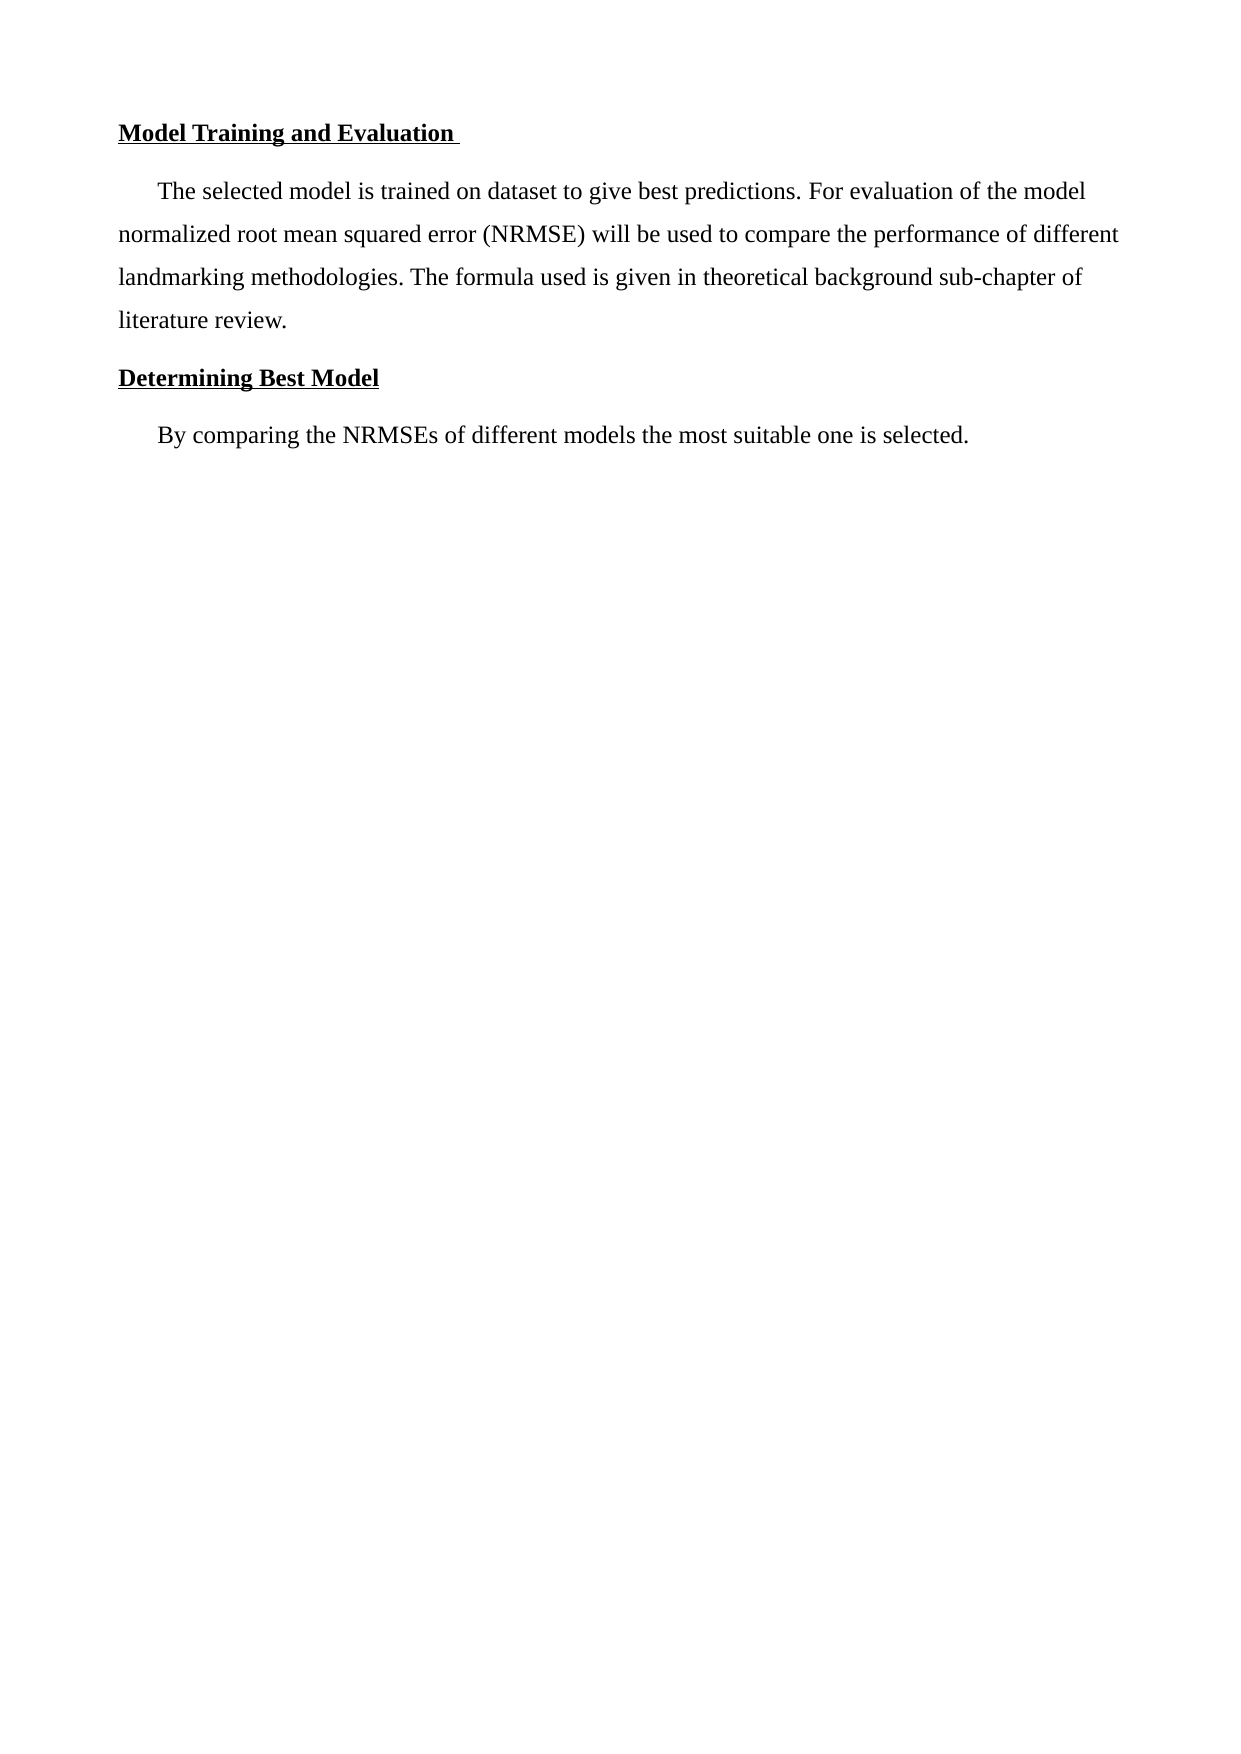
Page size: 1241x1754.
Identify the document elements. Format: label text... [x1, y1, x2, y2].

text Model Training and Evaluation [118, 118, 1122, 147]
text By comparing the NRMSEs of different models the most suitable one is selected. [118, 421, 1122, 449]
text Determining Best Model [118, 363, 1122, 392]
text The selected model is trained on dataset to give best predictions. For evaluation of the model normalized root mean squared error (NRMSE) will be used to compare the performance of different landmarking methodologies. The formula used is given in theoretical background sub-chapter of literature review. [118, 176, 1122, 334]
